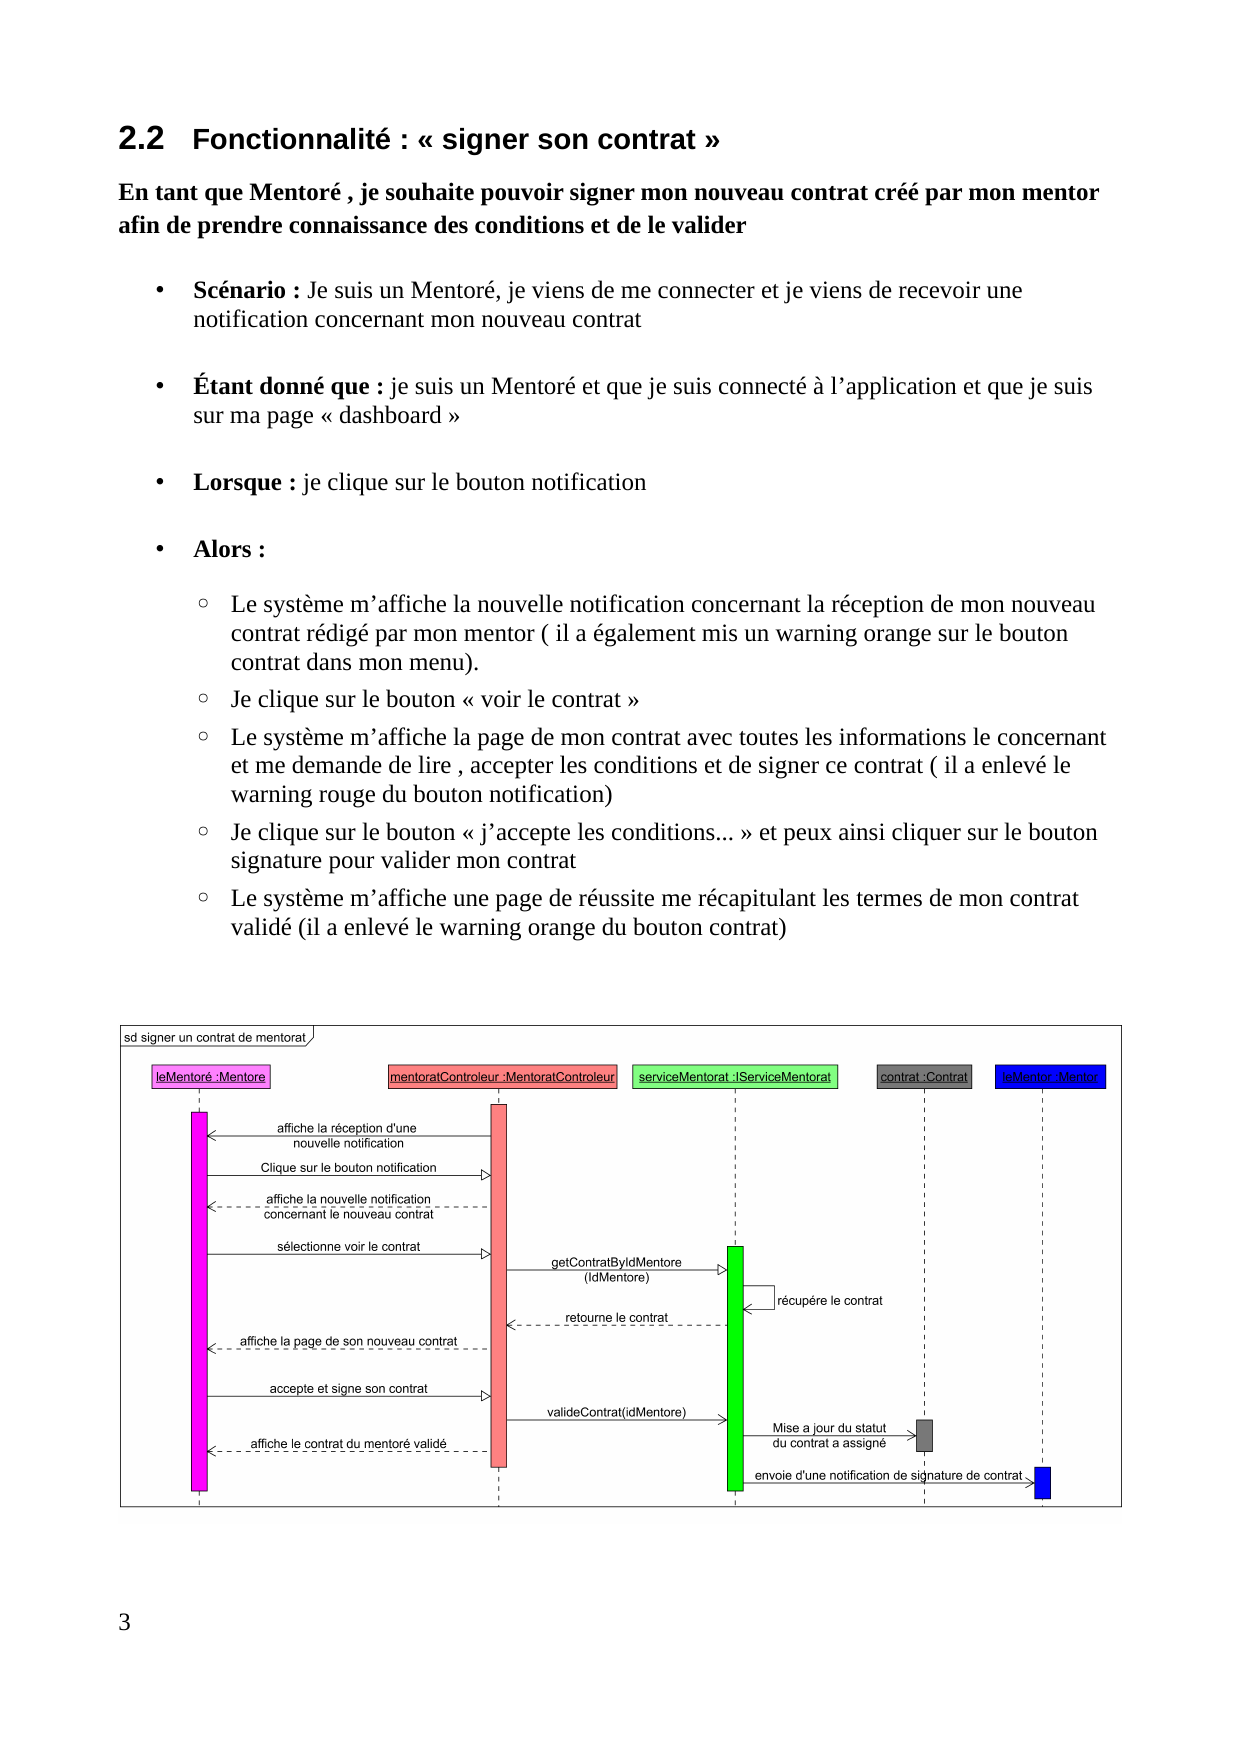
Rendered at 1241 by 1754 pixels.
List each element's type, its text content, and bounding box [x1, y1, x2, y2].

picture [118, 1023, 1123, 1524]
list Scénario : Je suis un Mentoré, je viens de me connecter et je viens de recevoir une notification concernant mon nouveau contrat [156, 276, 1122, 333]
list Je clique sur le bouton « j’accepte les conditions... » et peux ainsi cliquer sur le bouton signature pour valider mon contrat [193, 817, 1122, 874]
list Le système m’affiche une page de réussite me récapitulant les termes de mon contrat validé (il a enlevé le warning orange du bouton contrat) [193, 883, 1122, 940]
subtitle Fonctionnalité : « signer son contrat » [118, 118, 1122, 157]
list Je clique sur le bouton « voir le contrat » [193, 684, 1122, 713]
list Le système m’affiche la page de mon contrat avec toutes les informations le concernant et me demande de lire , accepter les conditions et de signer ce contrat ( il a enlevé le warning rouge du bouton notification) [193, 722, 1122, 808]
list Lorsque : je clique sur le bouton notification [156, 467, 1122, 496]
list Le système m’affiche la nouvelle notification concernant la réception de mon nouveau contrat rédigé par mon mentor ( il a également mis un warning orange sur le bouton contrat dans mon menu). [193, 589, 1122, 676]
list Étant donné que : je suis un Mentoré et que je suis connecté à l’application et que je suis sur ma page « dashboard » [156, 371, 1122, 429]
list Alors : [156, 534, 1122, 563]
text En tant que Mentoré , je souhaite pouvoir signer mon nouveau contrat créé par mon mentor afin de prendre connaissance des conditions et de le valider [118, 177, 1122, 239]
